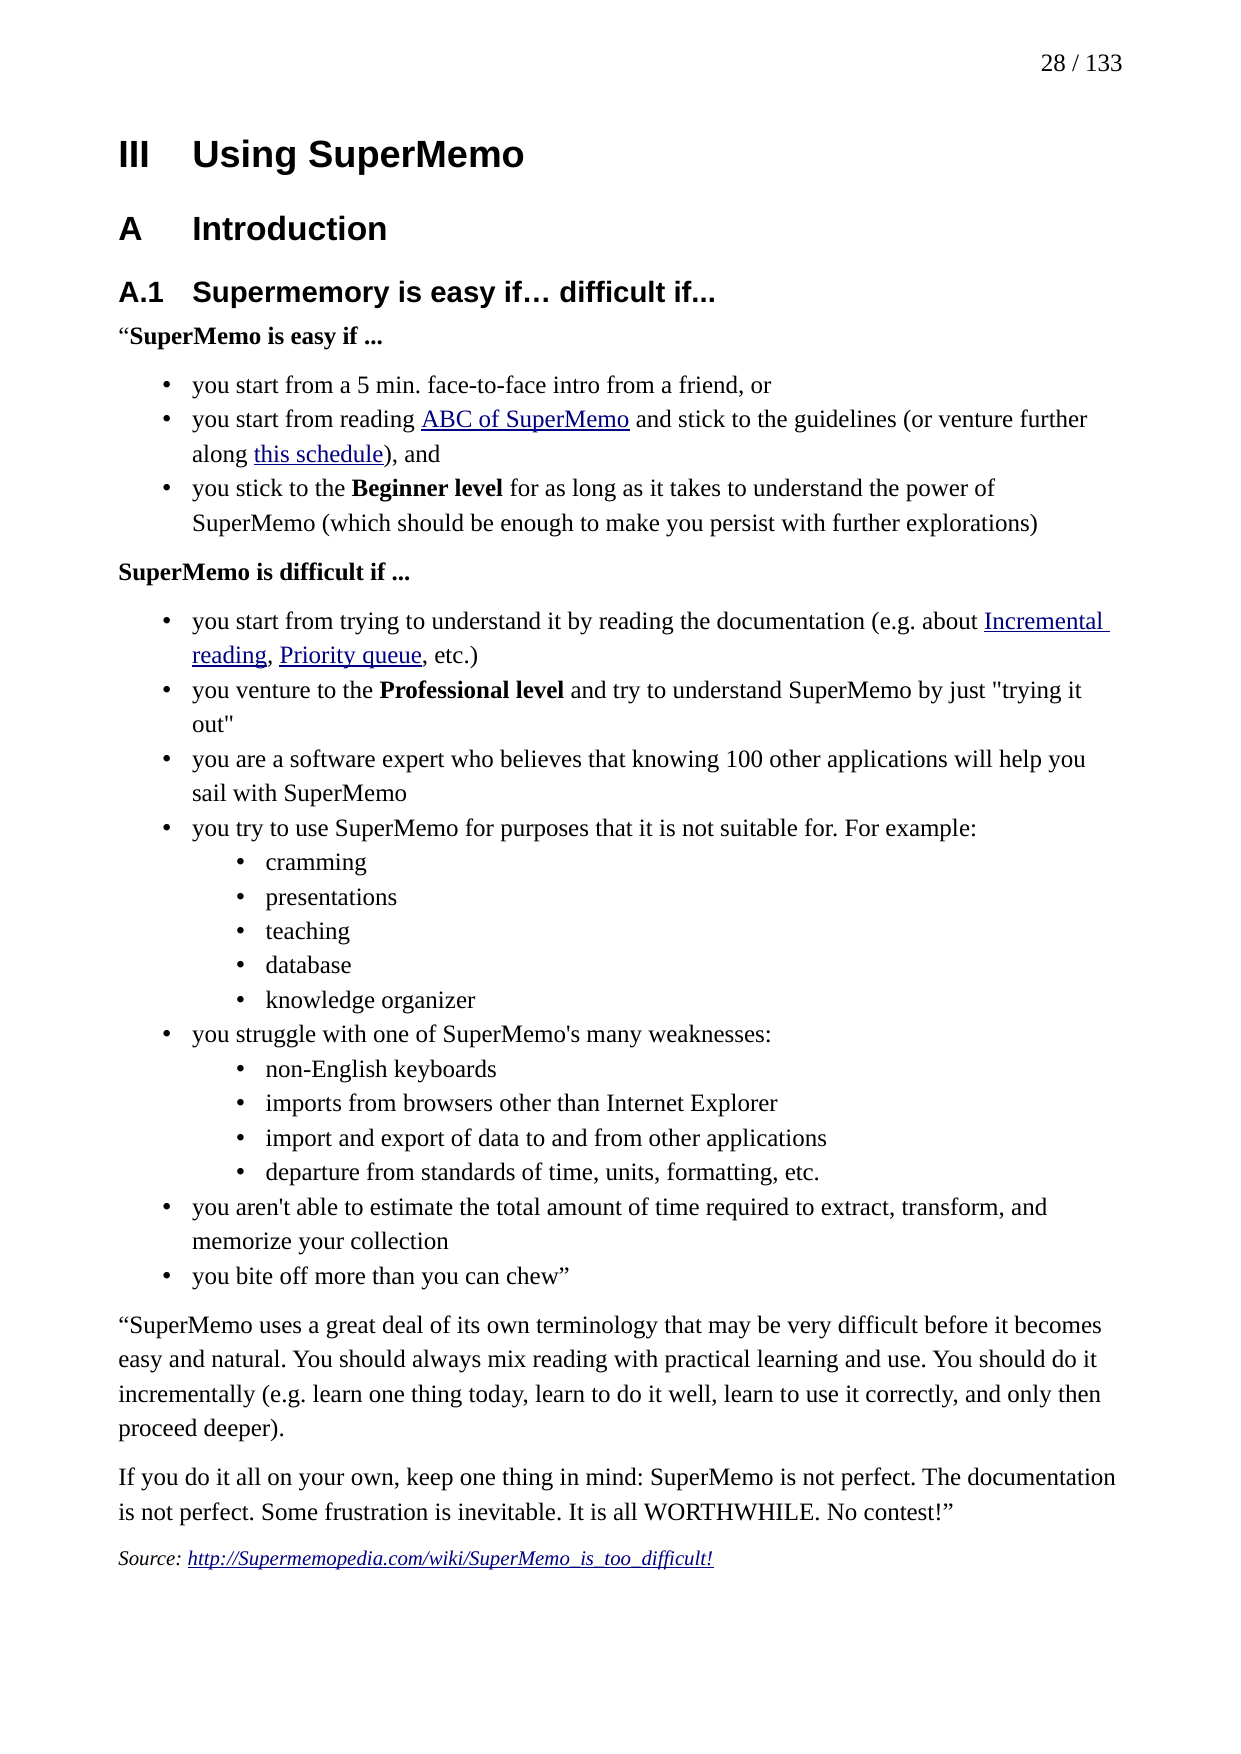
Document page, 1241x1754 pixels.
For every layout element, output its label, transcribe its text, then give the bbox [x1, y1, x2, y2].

list departure from standards of time, units, formatting, etc. [236, 1157, 1122, 1186]
list you venture to the Professional level and try to understand SuperMemo by just "trying it out" [162, 675, 1122, 738]
subtitle Introduction [118, 209, 1122, 247]
subtitle Supermemory is easy if… difficult if... [118, 274, 1122, 308]
list you start from a 5 min. face-to-face intro from a friend, or [162, 370, 1122, 398]
list you bite off more than you can chew” [162, 1261, 1122, 1290]
list you struggle with one of SuperMemo's many weaknesses: [162, 1019, 1122, 1048]
list knowledge organizer [236, 985, 1122, 1014]
list you stick to the Beginner level for as long as it takes to understand the power of SuperMemo (which should be enough to make you persist with further explorations) [162, 473, 1122, 536]
text SuperMemo is difficult if ... [118, 557, 1122, 586]
list you try to use SuperMemo for purposes that it is not suitable for. For example: [162, 813, 1122, 841]
list you are a software expert who believes that knowing 100 other applications will help you sail with SuperMemo [162, 744, 1122, 807]
text If you do it all on your own, keep one thing in mind: SuperMemo is not perfect. The documentation is not perfect. Some frustration is inevitable. It is all WORTHWHILE. No contest!” [118, 1462, 1122, 1526]
list you aren't able to estimate the total amount of time required to extract, transform, and memorize your collection [162, 1192, 1122, 1255]
list import and export of data to and from other applications [236, 1123, 1122, 1152]
list you start from trying to understand it by reading the documentation (e.g. about Incremental reading, Priority queue, etc.) [162, 606, 1122, 669]
list imports from browsers other than Internet Explorer [236, 1088, 1122, 1117]
list database [236, 951, 1122, 979]
subtitle Using SuperMemo [118, 132, 1122, 175]
list non-English keyboards [236, 1054, 1122, 1083]
list teaching [236, 916, 1122, 945]
text “SuperMemo uses a great deal of its own terminology that may be very difficult before it becomes easy and natural. You should always mix reading with practical learning and use. You should do it incrementally (e.g. learn one thing today, learn to do it well, learn to use it correctly, and only then proceed deeper). [118, 1310, 1122, 1442]
text “SuperMemo is easy if ... [118, 321, 1122, 349]
list presentations [236, 882, 1122, 910]
text Source: http://Supermemopedia.com/wiki/SuperMemo_is_too_difficult! [118, 1546, 1122, 1570]
list you start from reading ABC of SuperMemo and stick to the guidelines (or venture further along this schedule), and [162, 404, 1122, 467]
list cramming [236, 847, 1122, 876]
